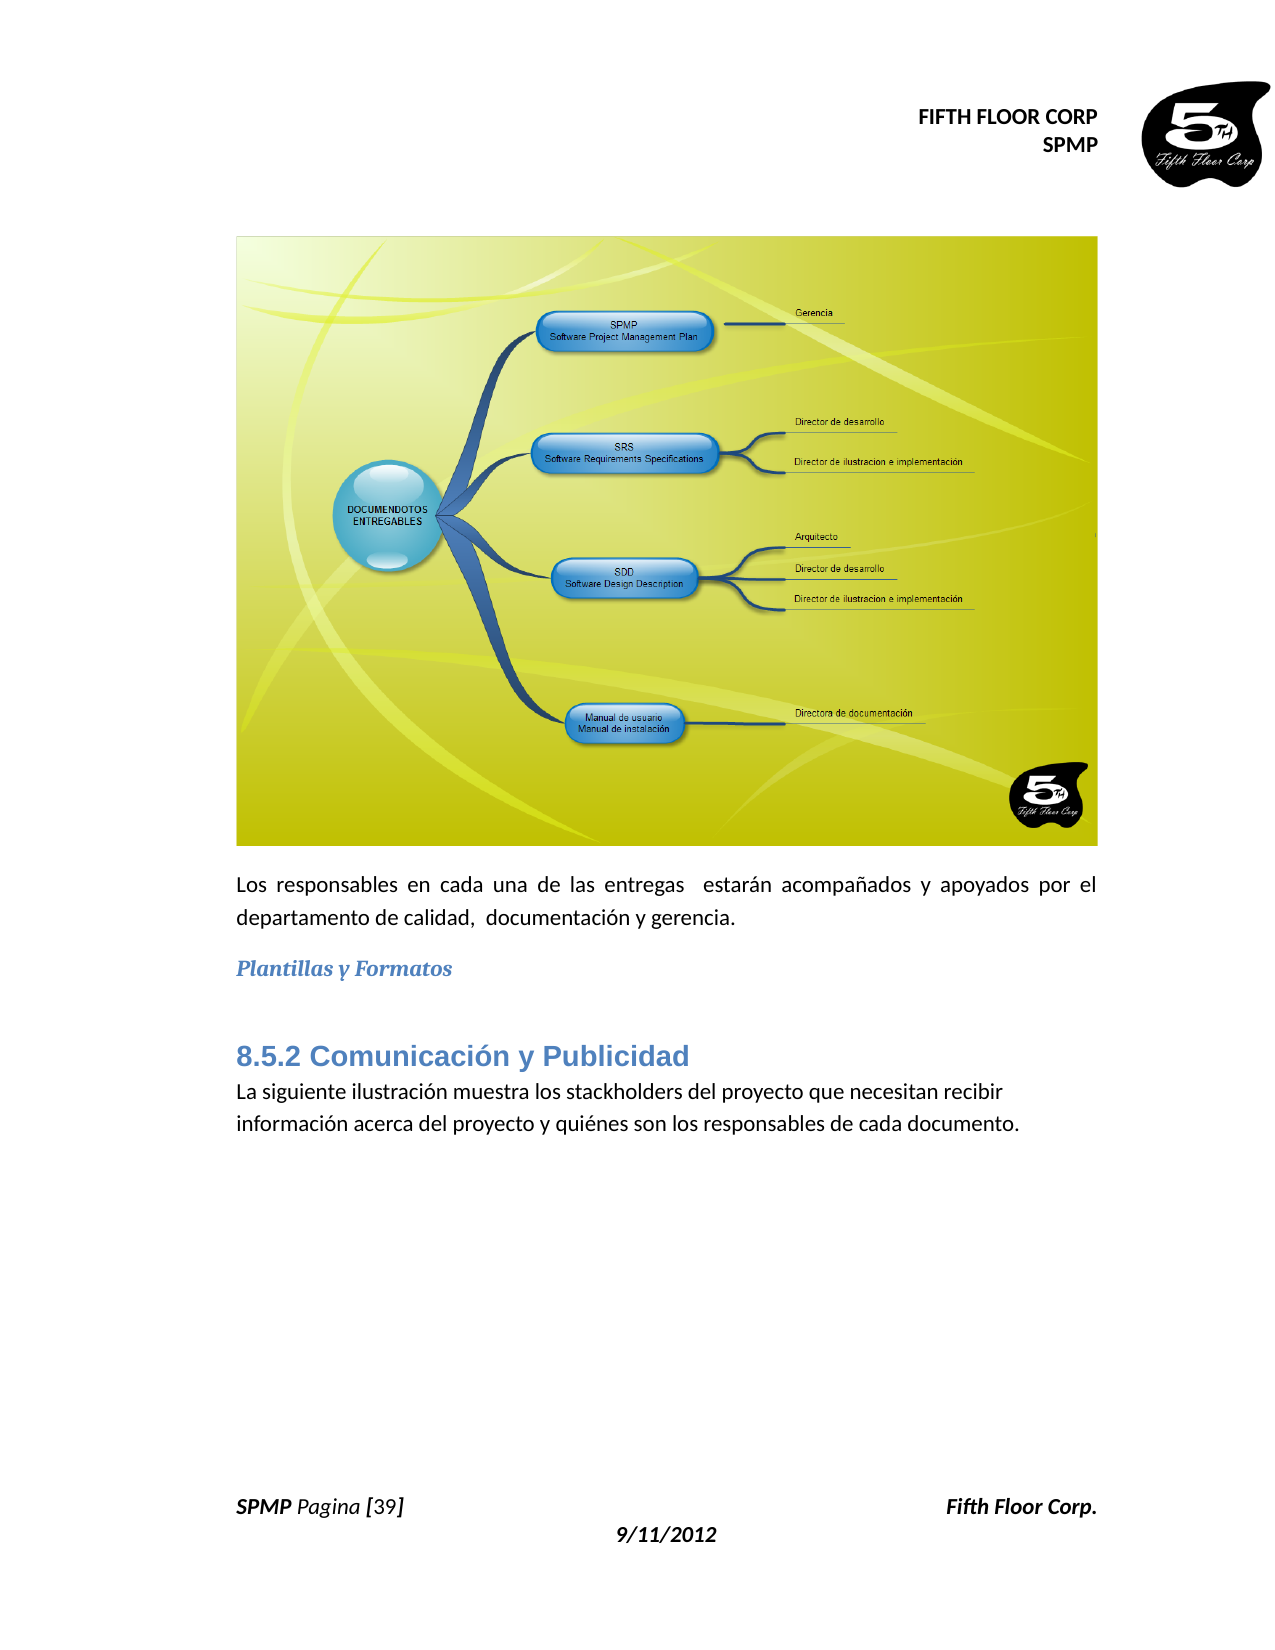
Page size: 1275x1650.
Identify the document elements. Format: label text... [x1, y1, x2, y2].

picture [1135, 73, 1275, 196]
subtitle Plantillas y Formatos [236, 956, 1098, 982]
text La siguiente ilustración muestra los stackholders del proyecto que necesitan recibir información acerca del proyecto y quiénes son los responsables de cada documento. [236, 1077, 1098, 1138]
subtitle 8.5.2 Comunicación y Publicidad [236, 1039, 1098, 1072]
picture [236, 236, 1098, 846]
text Los responsables en cada una de las entregas estarán acompañados y apoyados por el departamento de calidad, documentación y gerencia. [236, 870, 1098, 931]
